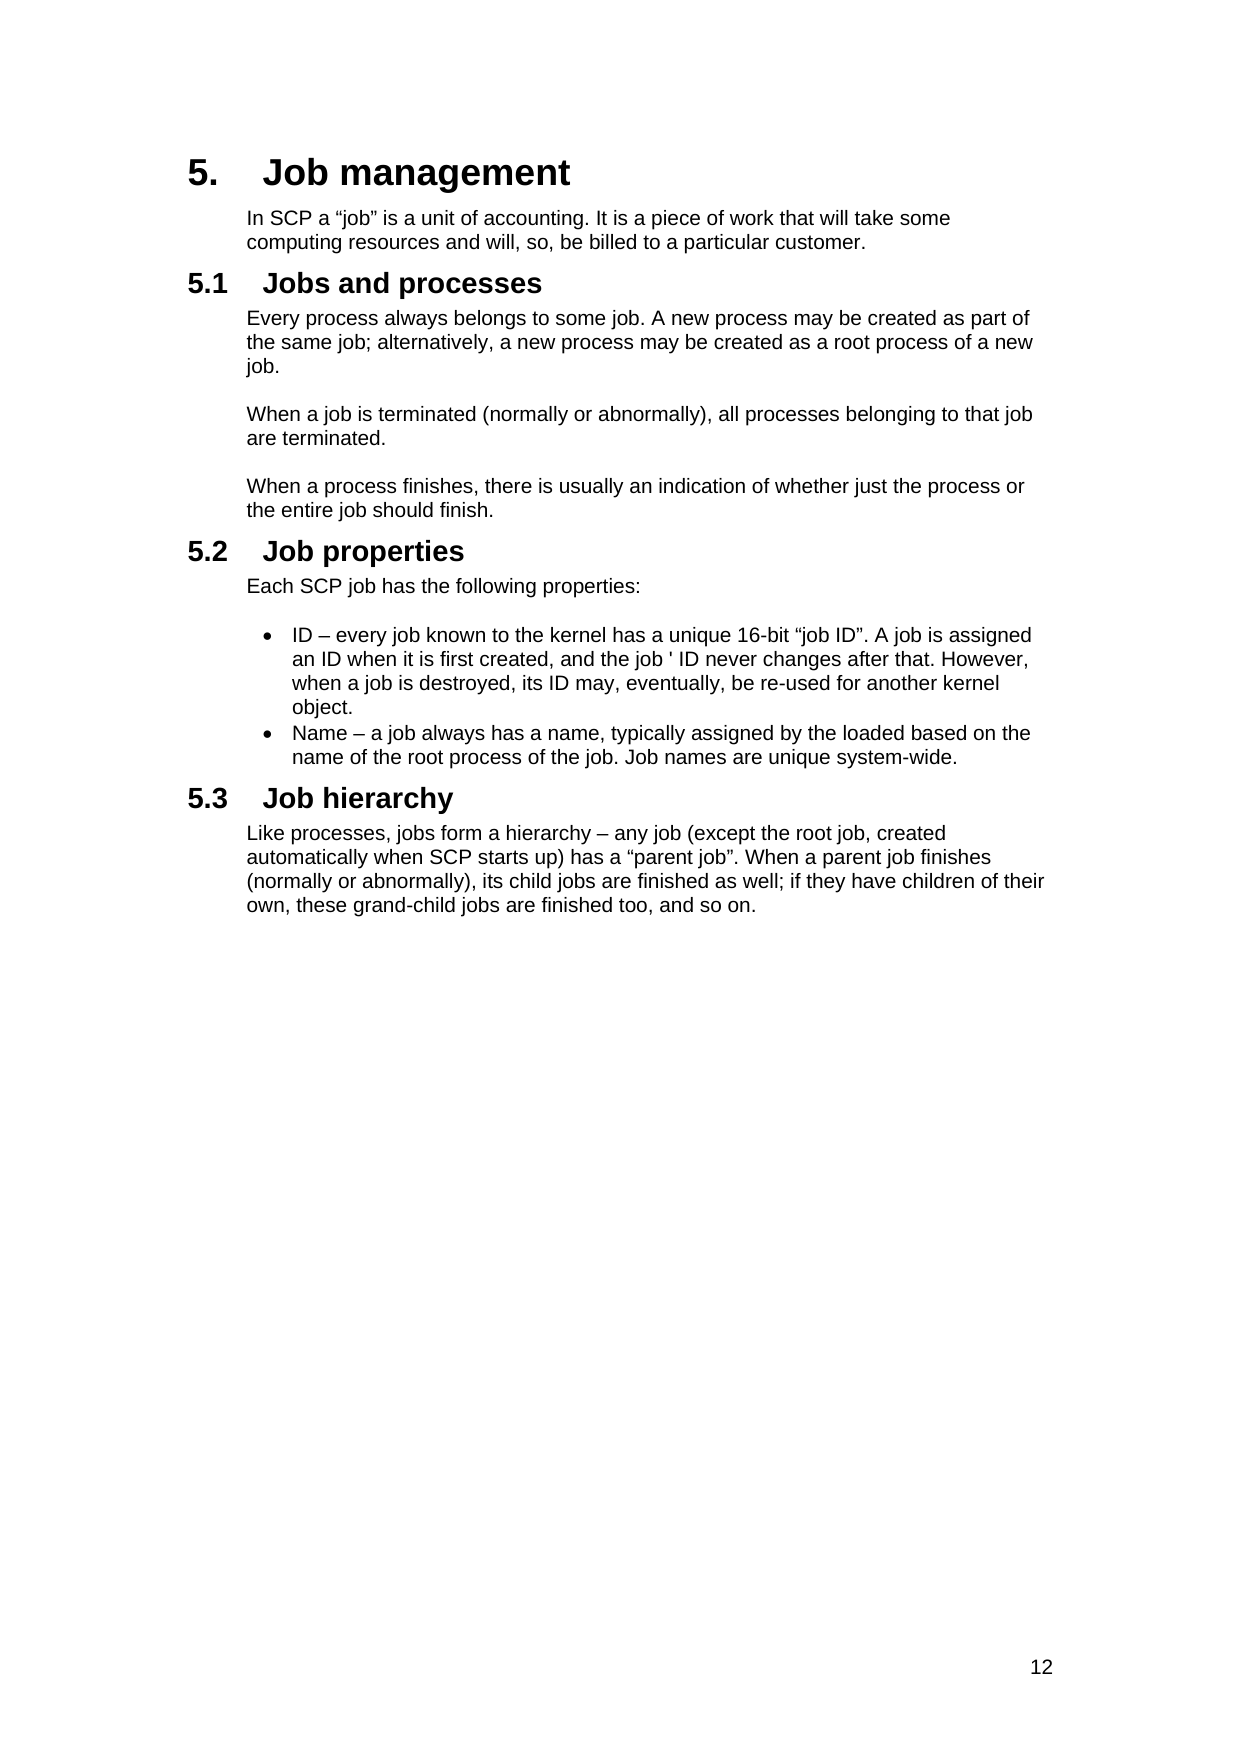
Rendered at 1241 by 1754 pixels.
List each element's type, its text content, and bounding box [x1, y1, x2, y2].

subtitle Jobs and processes [187, 266, 1053, 300]
list Name – a job always has a name, typically assigned by the loaded based on the name of the root process of the job. Job names are unique system-wide. [262, 719, 1053, 769]
text In SCP a “job” is a unit of accounting. It is a piece of work that will take some computing resources and will, so, be billed to a particular customer. [246, 206, 1053, 254]
subtitle Job management [187, 150, 1053, 193]
text When a job is terminated (normally or abnormally), all processes belonging to that job are terminated. [246, 402, 1053, 450]
subtitle Job hierarchy [187, 781, 1053, 815]
list ID – every job known to the kernel has a unique 16-bit “job ID”. A job is assigned an ID when it is first created, and the job ' ID never changes after that. However, when a job is destroyed, its ID may, eventually, be re-used for another kernel object. [262, 622, 1053, 719]
subtitle Job properties [187, 534, 1053, 568]
text Each SCP job has the following properties: [246, 574, 1053, 598]
text Like processes, jobs form a hierarchy – any job (except the root job, created automatically when SCP starts up) has a “parent job”. When a parent job finishes (normally or abnormally), its child jobs are finished as well; if they have children of their own, these grand-child jobs are finished too, and so on. [246, 821, 1053, 917]
text When a process finishes, there is usually an indication of whether just the process or the entire job should finish. [246, 474, 1053, 522]
text Every process always belongs to some job. A new process may be created as part of the same job; alternatively, a new process may be created as a root process of a new job. [246, 306, 1053, 378]
